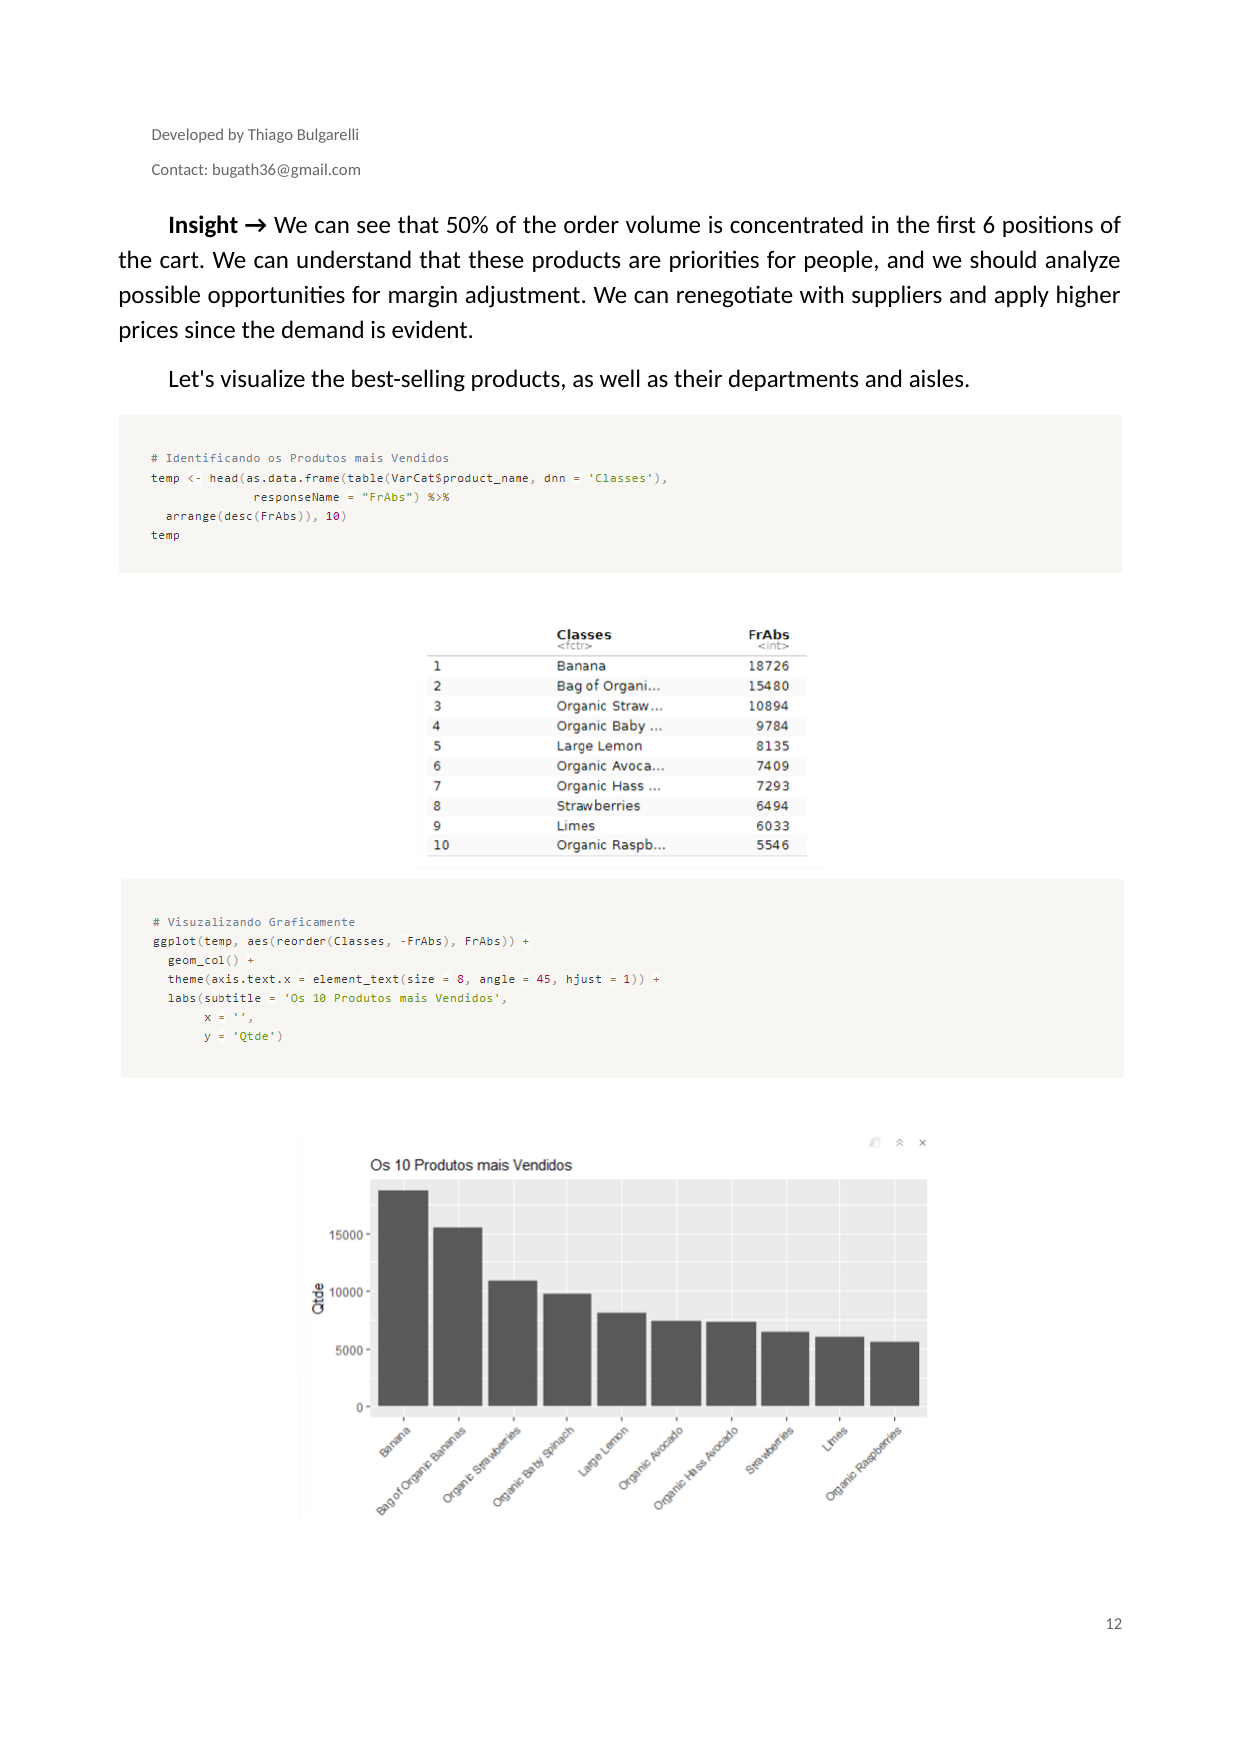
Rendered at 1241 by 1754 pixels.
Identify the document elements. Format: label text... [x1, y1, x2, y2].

picture [119, 877, 1124, 1079]
text Let's visualize the best-selling products, as well as their departments and aisles. [118, 364, 1122, 394]
picture [298, 1132, 943, 1519]
text Insight → We can see that 50% of the order volume is concentrated in the first 6 positions of the cart. We can understand that these products are priorities for people, and we should analyze possible opportunities for margin adjustment. We can renegotiate with suppliers and apply higher prices since the demand is evident. [118, 209, 1122, 344]
picture [118, 414, 1123, 573]
